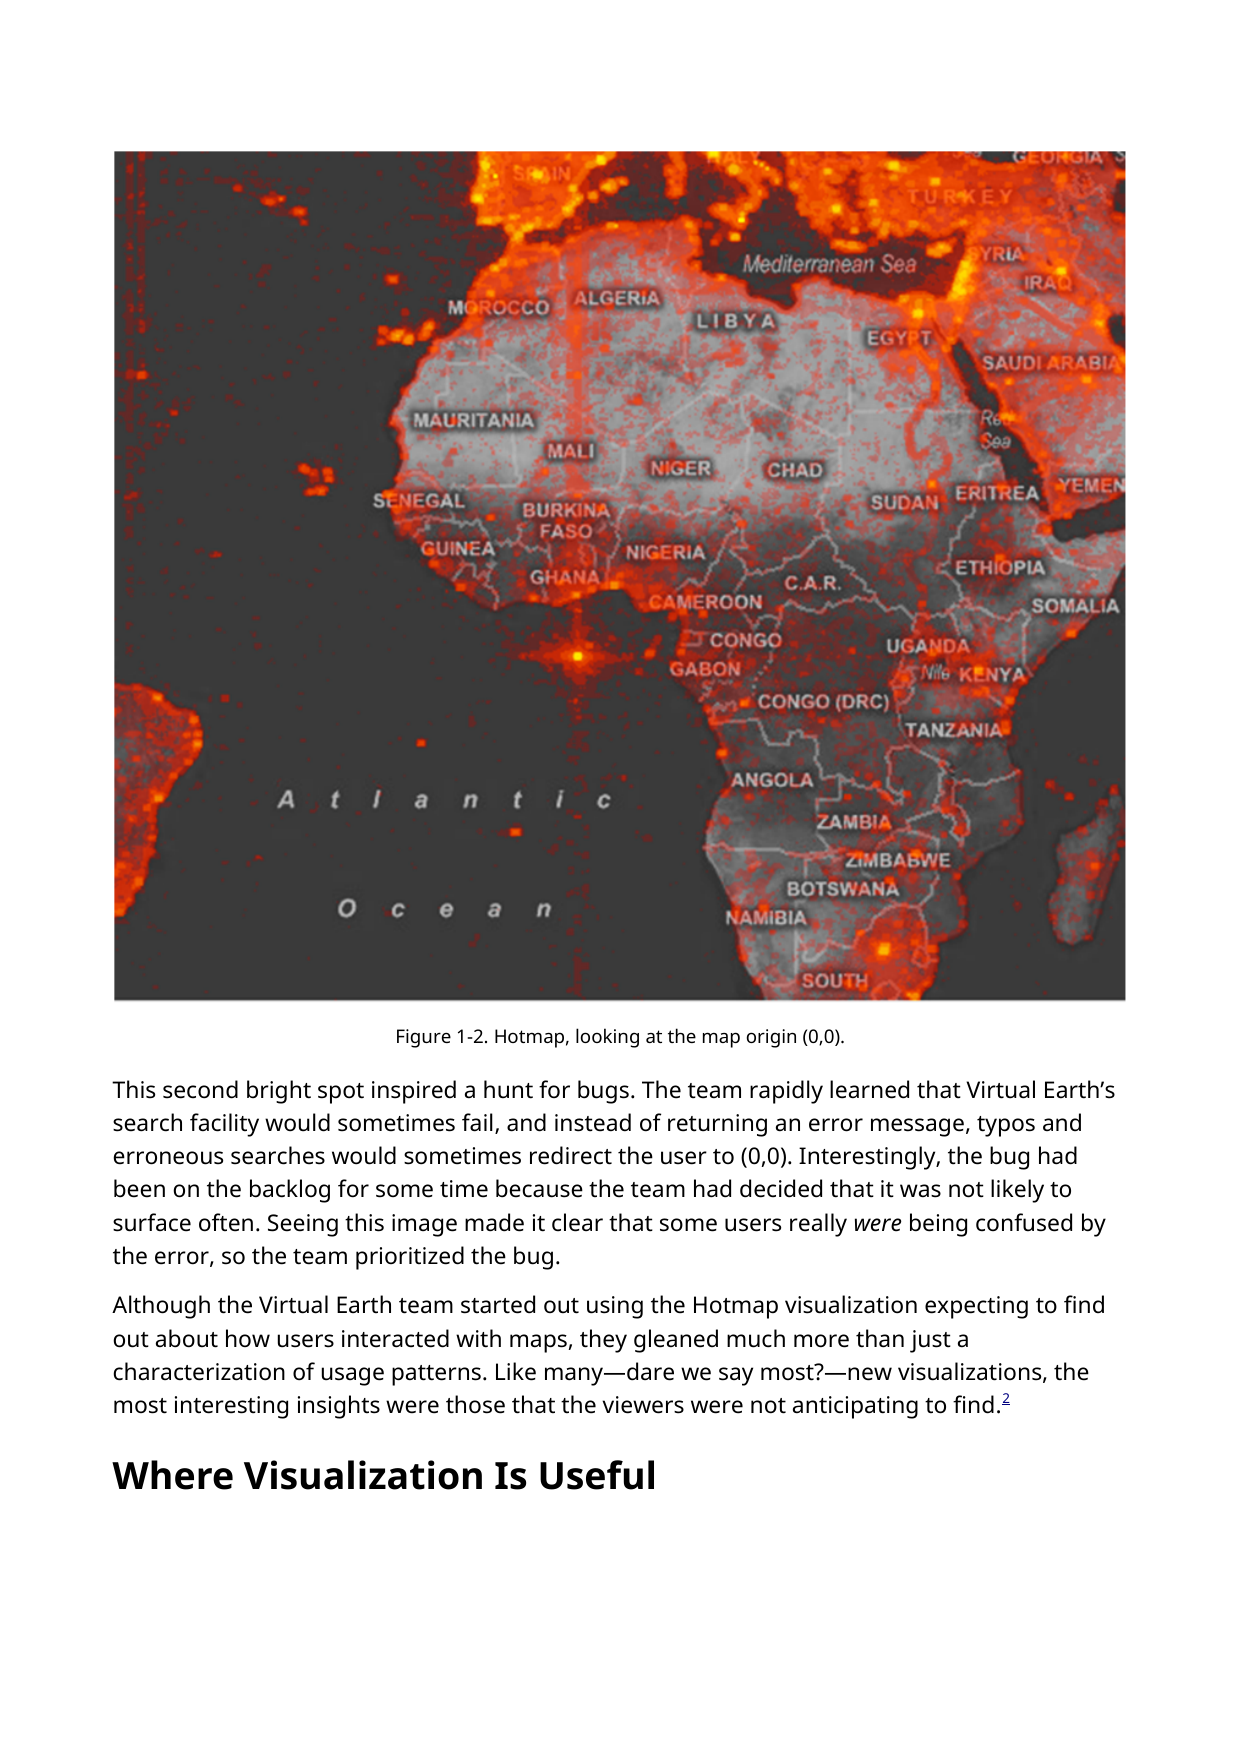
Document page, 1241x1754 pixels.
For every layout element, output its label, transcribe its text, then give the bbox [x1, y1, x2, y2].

text This second bright spot inspired a hunt for bugs. The team rapidly learned that Virtual Earth’s search facility would sometimes fail, and instead of returning an error message, typos and erroneous searches would sometimes redirect the user to (0,0). Interestingly, the bug had been on the backlog for some time because the team had decided that it was not likely to surface often. Seeing this image made it clear that some users really were being confused by the error, so the team prioritized the bug. [112, 1074, 1128, 1271]
subtitle Figure 1-2. Hotmap, looking at the map origin (0,0). [142, 1023, 1098, 1049]
text Although the Virtual Earth team started out using the Hotmap visualization expecting to find out about how users interacted with maps, they gleaned much more than just a characterization of usage patterns. Like many—dare we say most?—new visualizations, the most interesting insights were those that the viewers were not anticipating to find.2 [112, 1289, 1128, 1420]
subtitle Where Visualization Is Useful [112, 1449, 1128, 1500]
